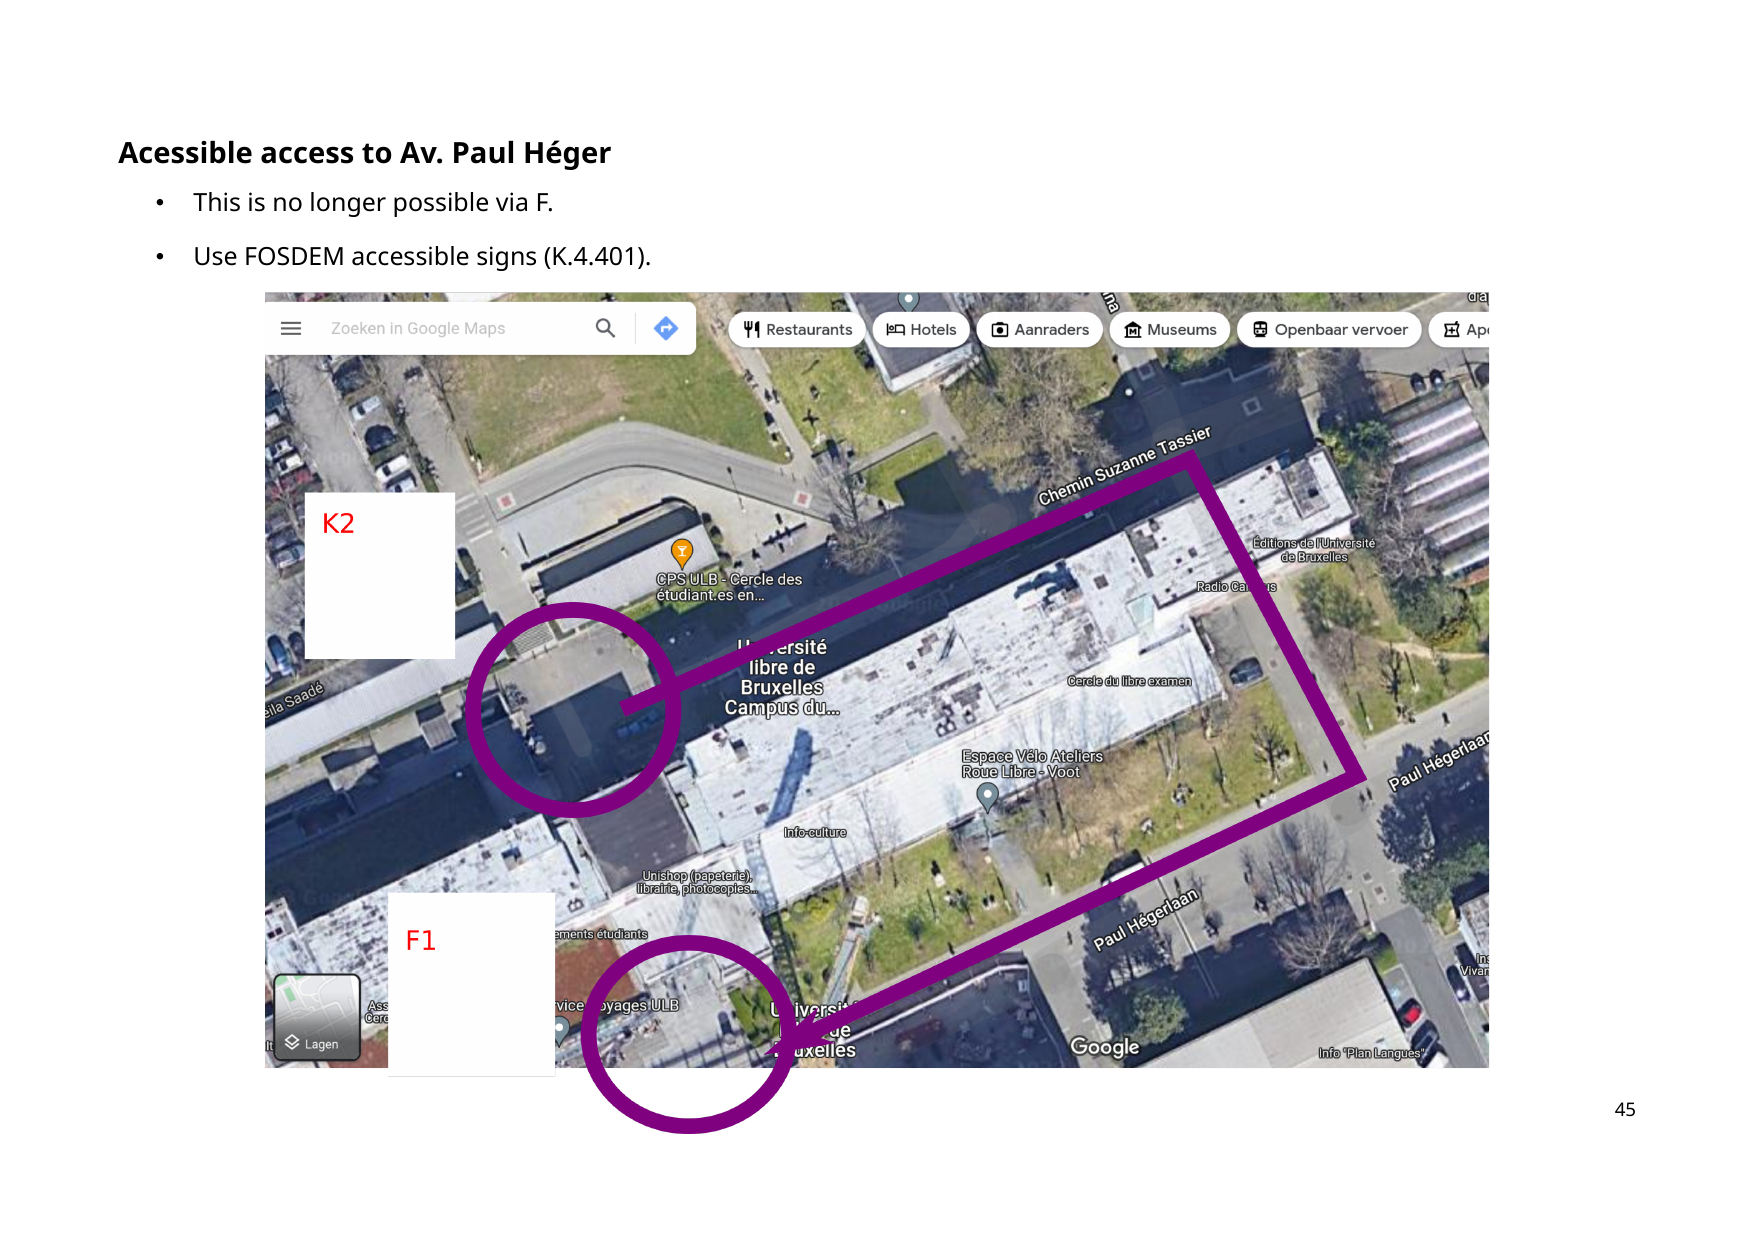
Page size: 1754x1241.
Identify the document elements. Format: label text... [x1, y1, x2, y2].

list Use FOSDEM accessible signs (K.4.401). [156, 239, 1636, 273]
picture [265, 292, 1490, 1134]
list This is no longer possible via F. [156, 185, 1636, 219]
subtitle Acessible access to Av. Paul Héger [118, 133, 1636, 172]
